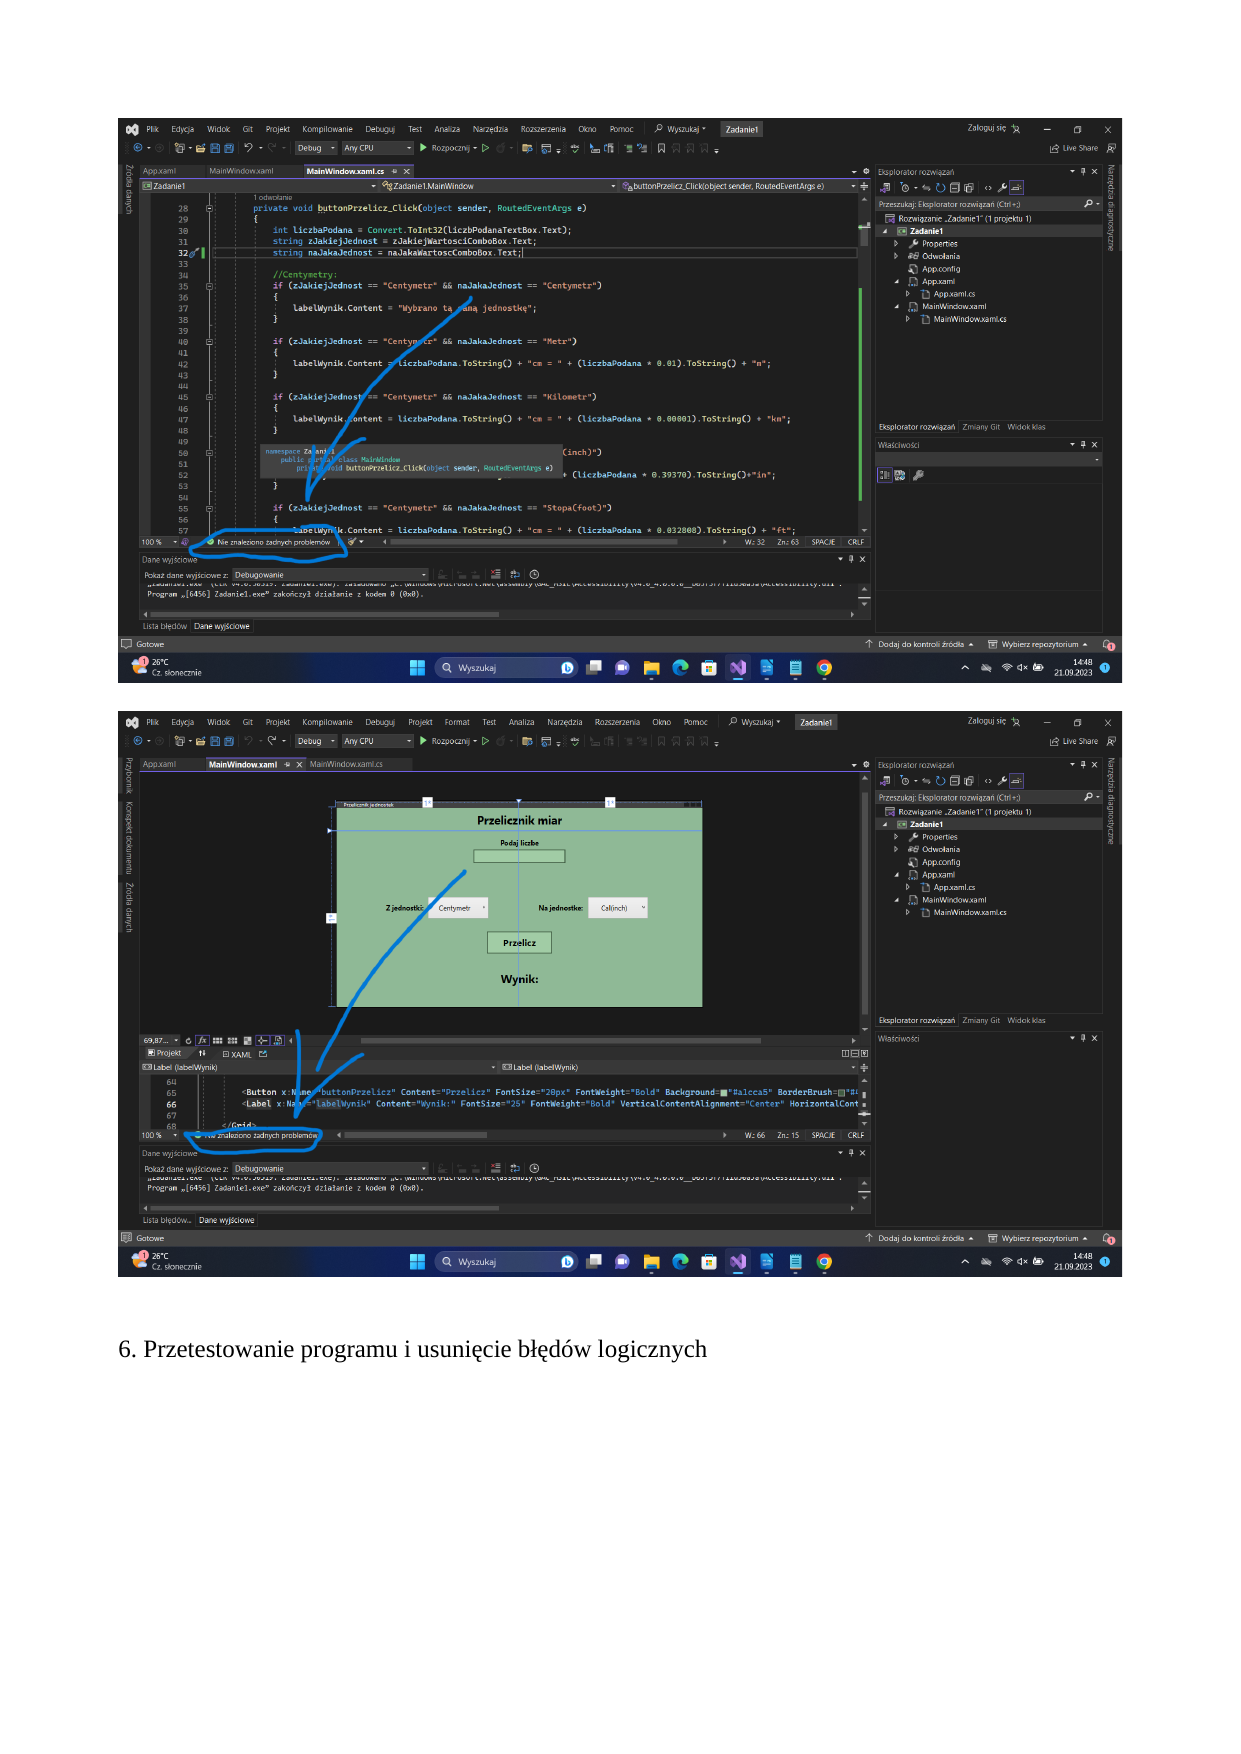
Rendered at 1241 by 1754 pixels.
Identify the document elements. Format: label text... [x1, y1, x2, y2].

text 6. Przetestowanie programu i usunięcie błędów logicznych [118, 1334, 1122, 1362]
picture [118, 118, 1123, 683]
picture [118, 711, 1123, 1277]
